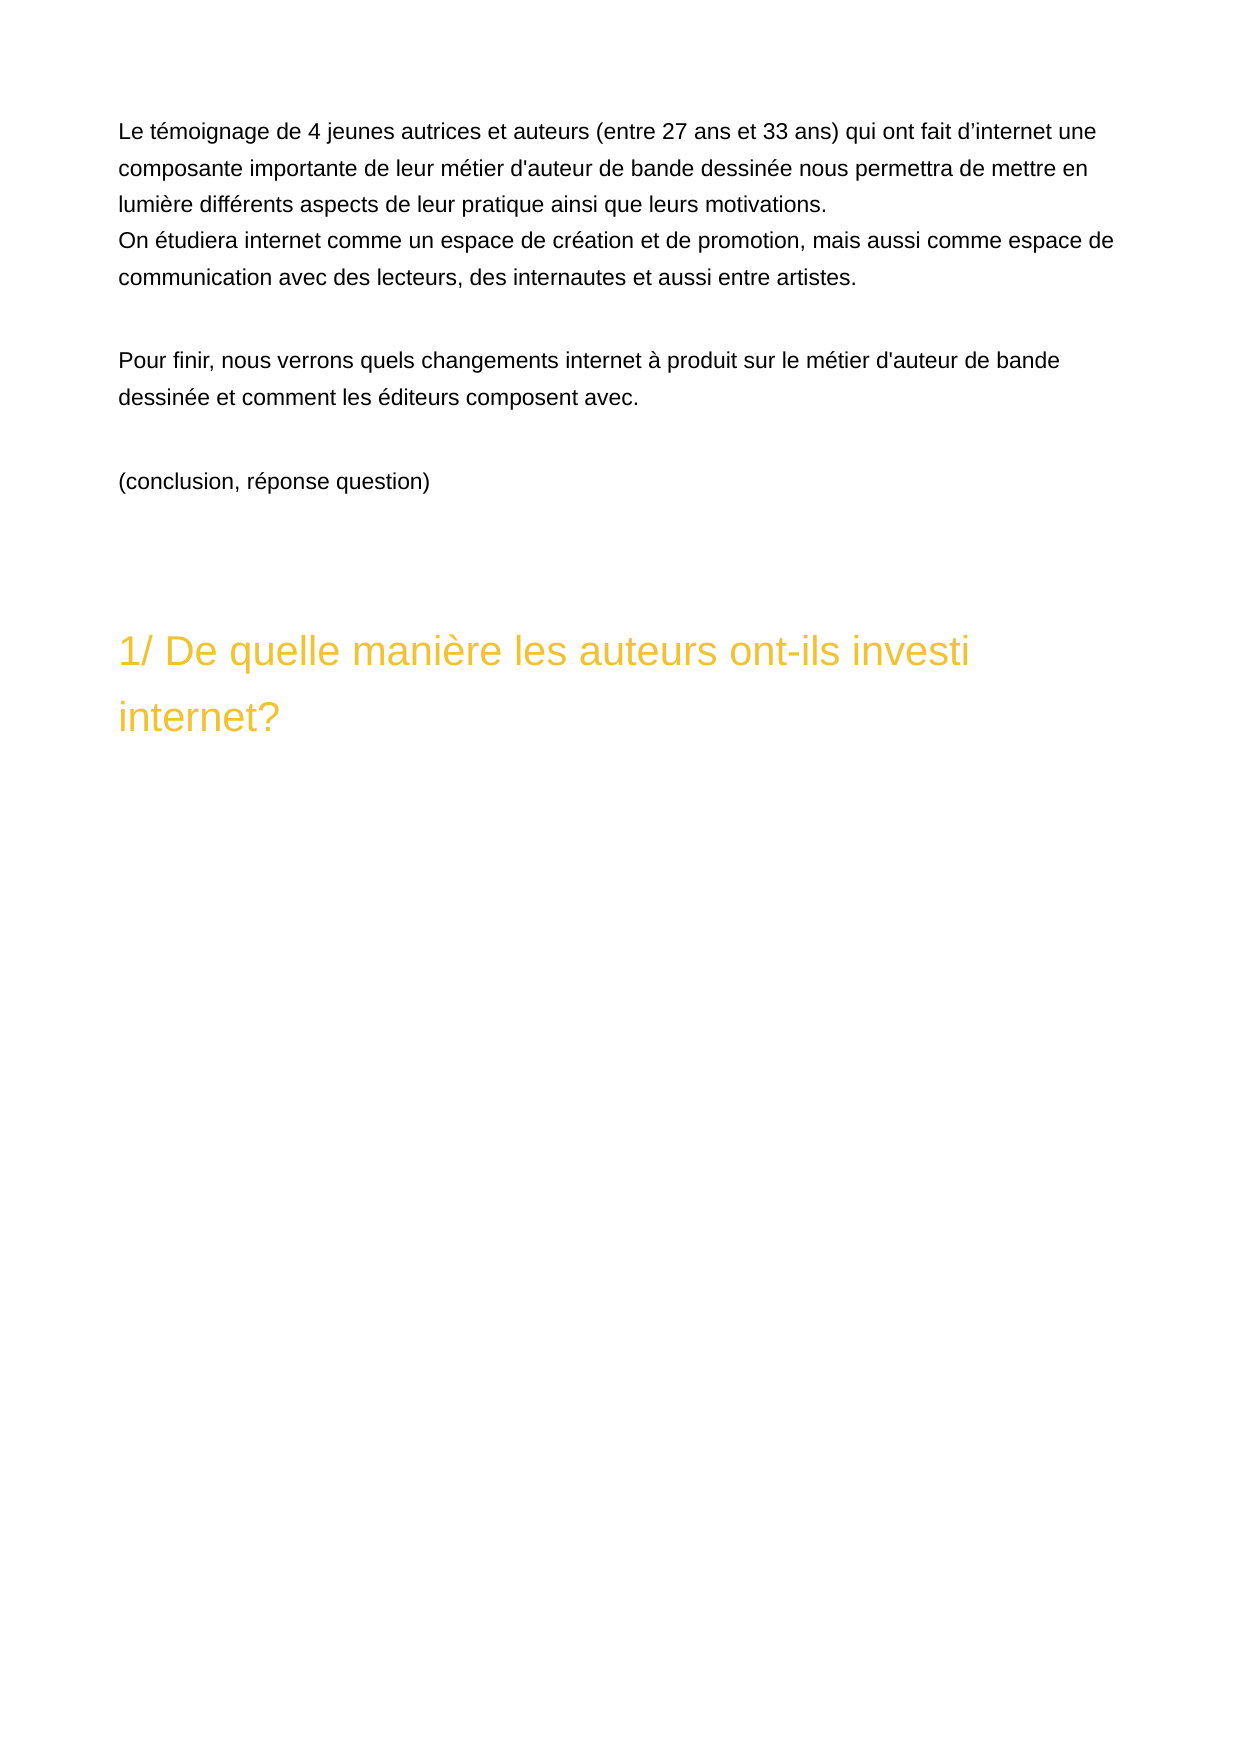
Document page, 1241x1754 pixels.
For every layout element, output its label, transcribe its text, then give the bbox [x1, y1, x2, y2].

text On étudiera internet comme un espace de création et de promotion, mais aussi comme espace de communication avec des lecteurs, des internautes et aussi entre artistes. [118, 227, 1122, 290]
text (conclusion, réponse question) [118, 468, 1122, 494]
subtitle 1/ De quelle manière les auteurs ont-ils investi internet? [118, 626, 1122, 740]
text Le témoignage de 4 jeunes autrices et auteurs (entre 27 ans et 33 ans) qui ont fait d’internet une composante importante de leur métier d'auteur de bande dessinée nous permettra de mettre en lumière différents aspects de leur pratique ainsi que leurs motivations. [118, 118, 1122, 217]
text Pour finir, nous verrons quels changements internet à produit sur le métier d'auteur de bande dessinée et comment les éditeurs composent avec. [118, 347, 1122, 410]
